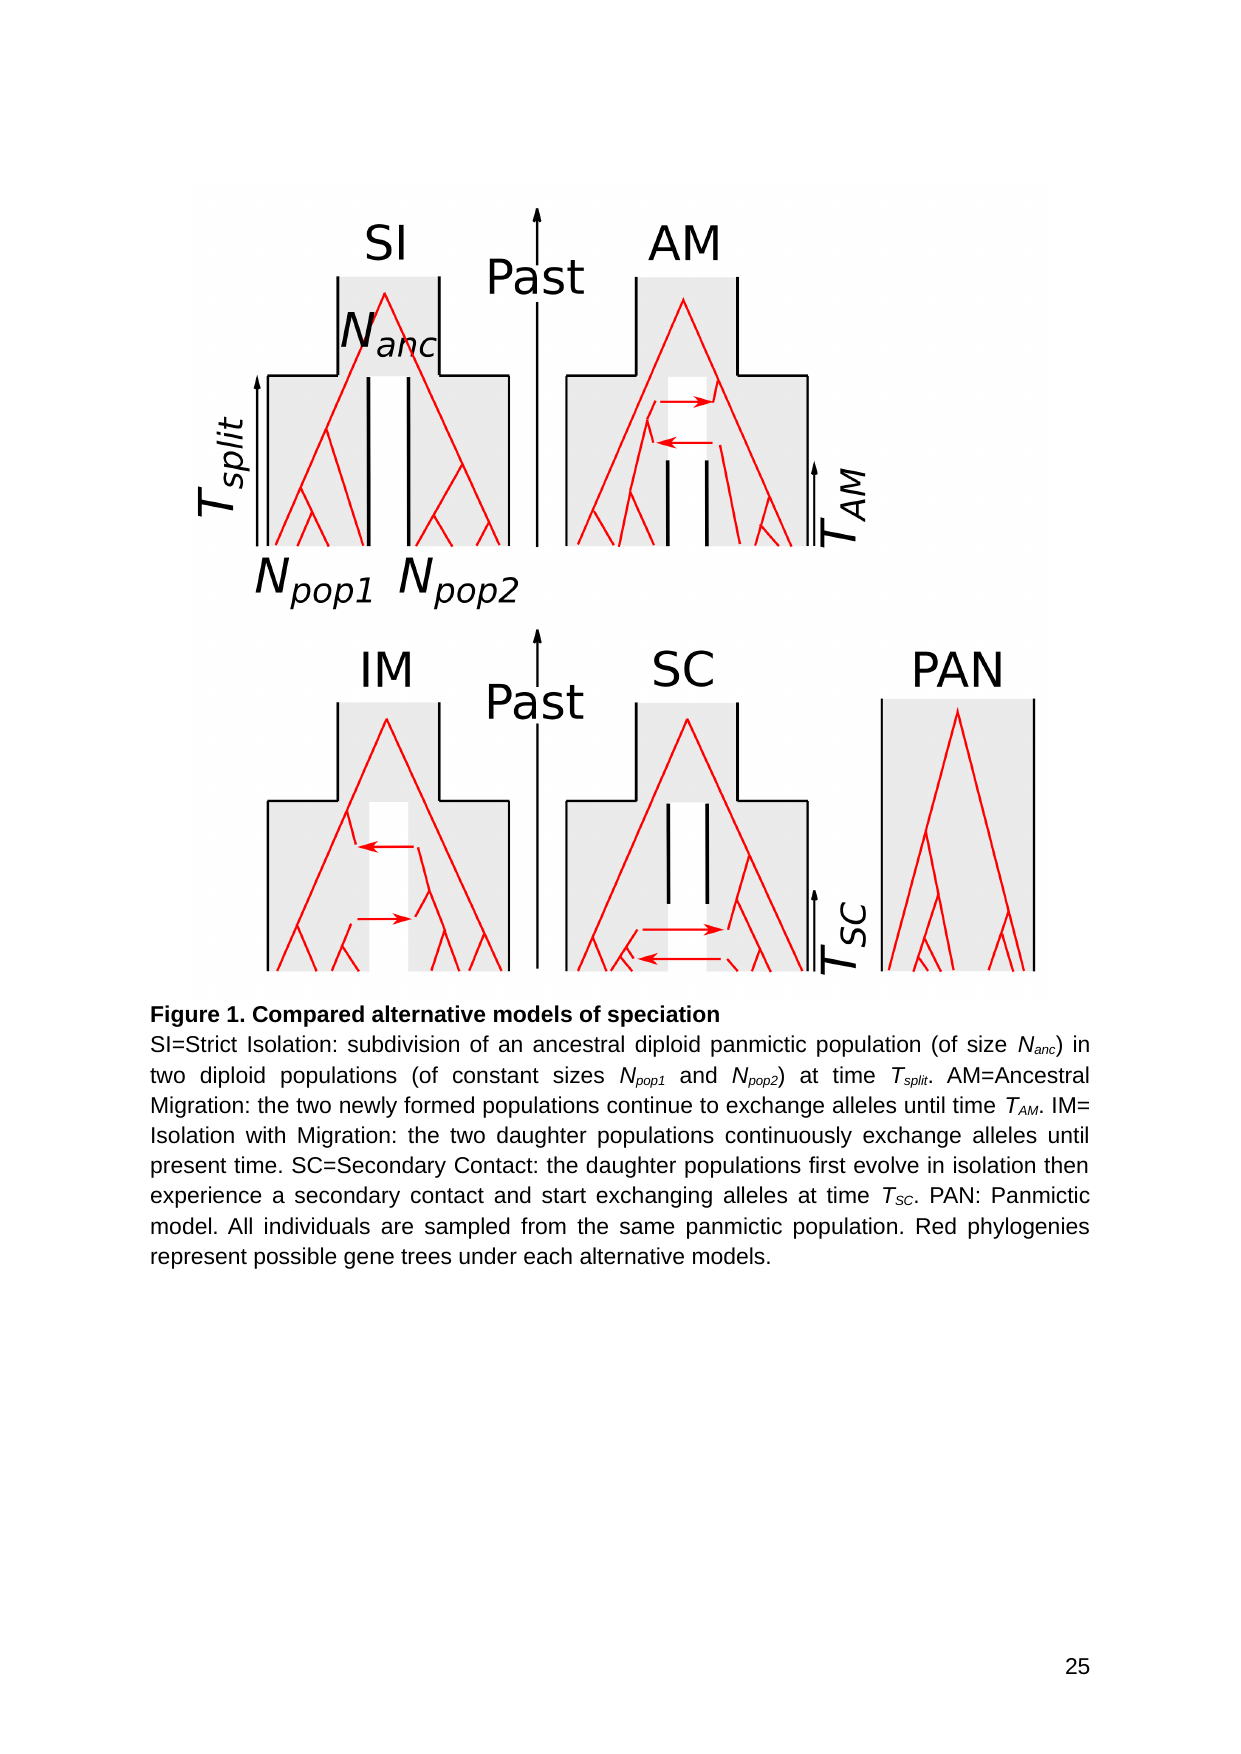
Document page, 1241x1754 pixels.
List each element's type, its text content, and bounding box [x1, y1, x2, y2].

picture [187, 180, 1053, 998]
text Figure 1. Compared alternative models of speciation [150, 1001, 1090, 1028]
text SI=Strict Isolation: subdivision of an ancestral diploid panmictic population (of size Nanc) in two diploid populations (of constant sizes Npop1 and Npop2) at time Tsplit. AM=Ancestral Migration: the two newly formed populations continue to exchange alleles until time TAM. IM= Isolation with Migration: the two daughter populations continuously exchange alleles until present time. SC=Secondary Contact: the daughter populations first evolve in isolation then experience a secondary contact and start exchanging alleles at time TSC. PAN: Panmictic model. All individuals are sampled from the same panmictic population. Red phylogenies represent possible gene trees under each alternative models. [150, 1031, 1090, 1269]
